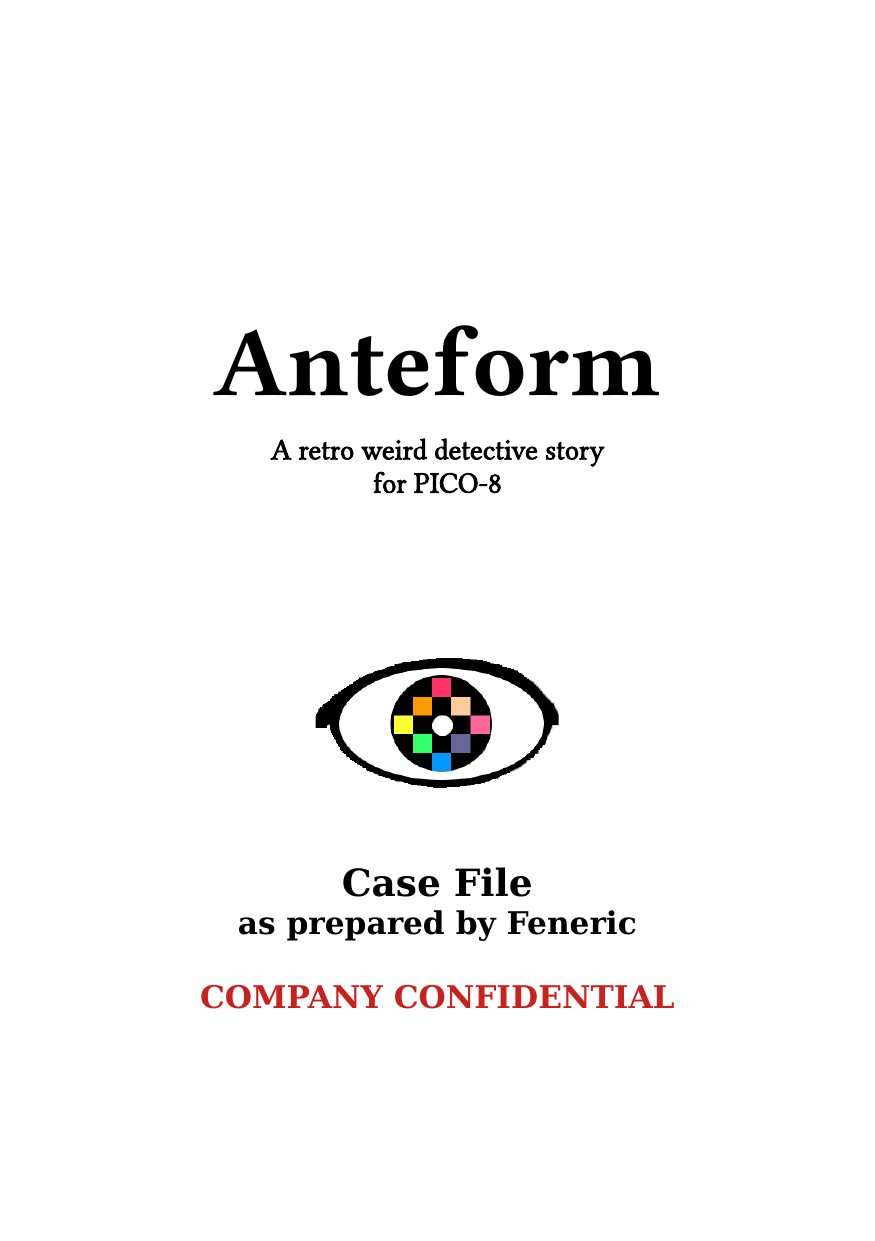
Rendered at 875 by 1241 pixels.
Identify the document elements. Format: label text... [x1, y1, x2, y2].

picture [315, 604, 559, 841]
title Anteform [118, 306, 756, 419]
text Case File as prepared by Feneric COMPANY CONFIDENTIAL [118, 861, 756, 1016]
subtitle A retro weird detective story for PICO-8 [118, 433, 756, 499]
